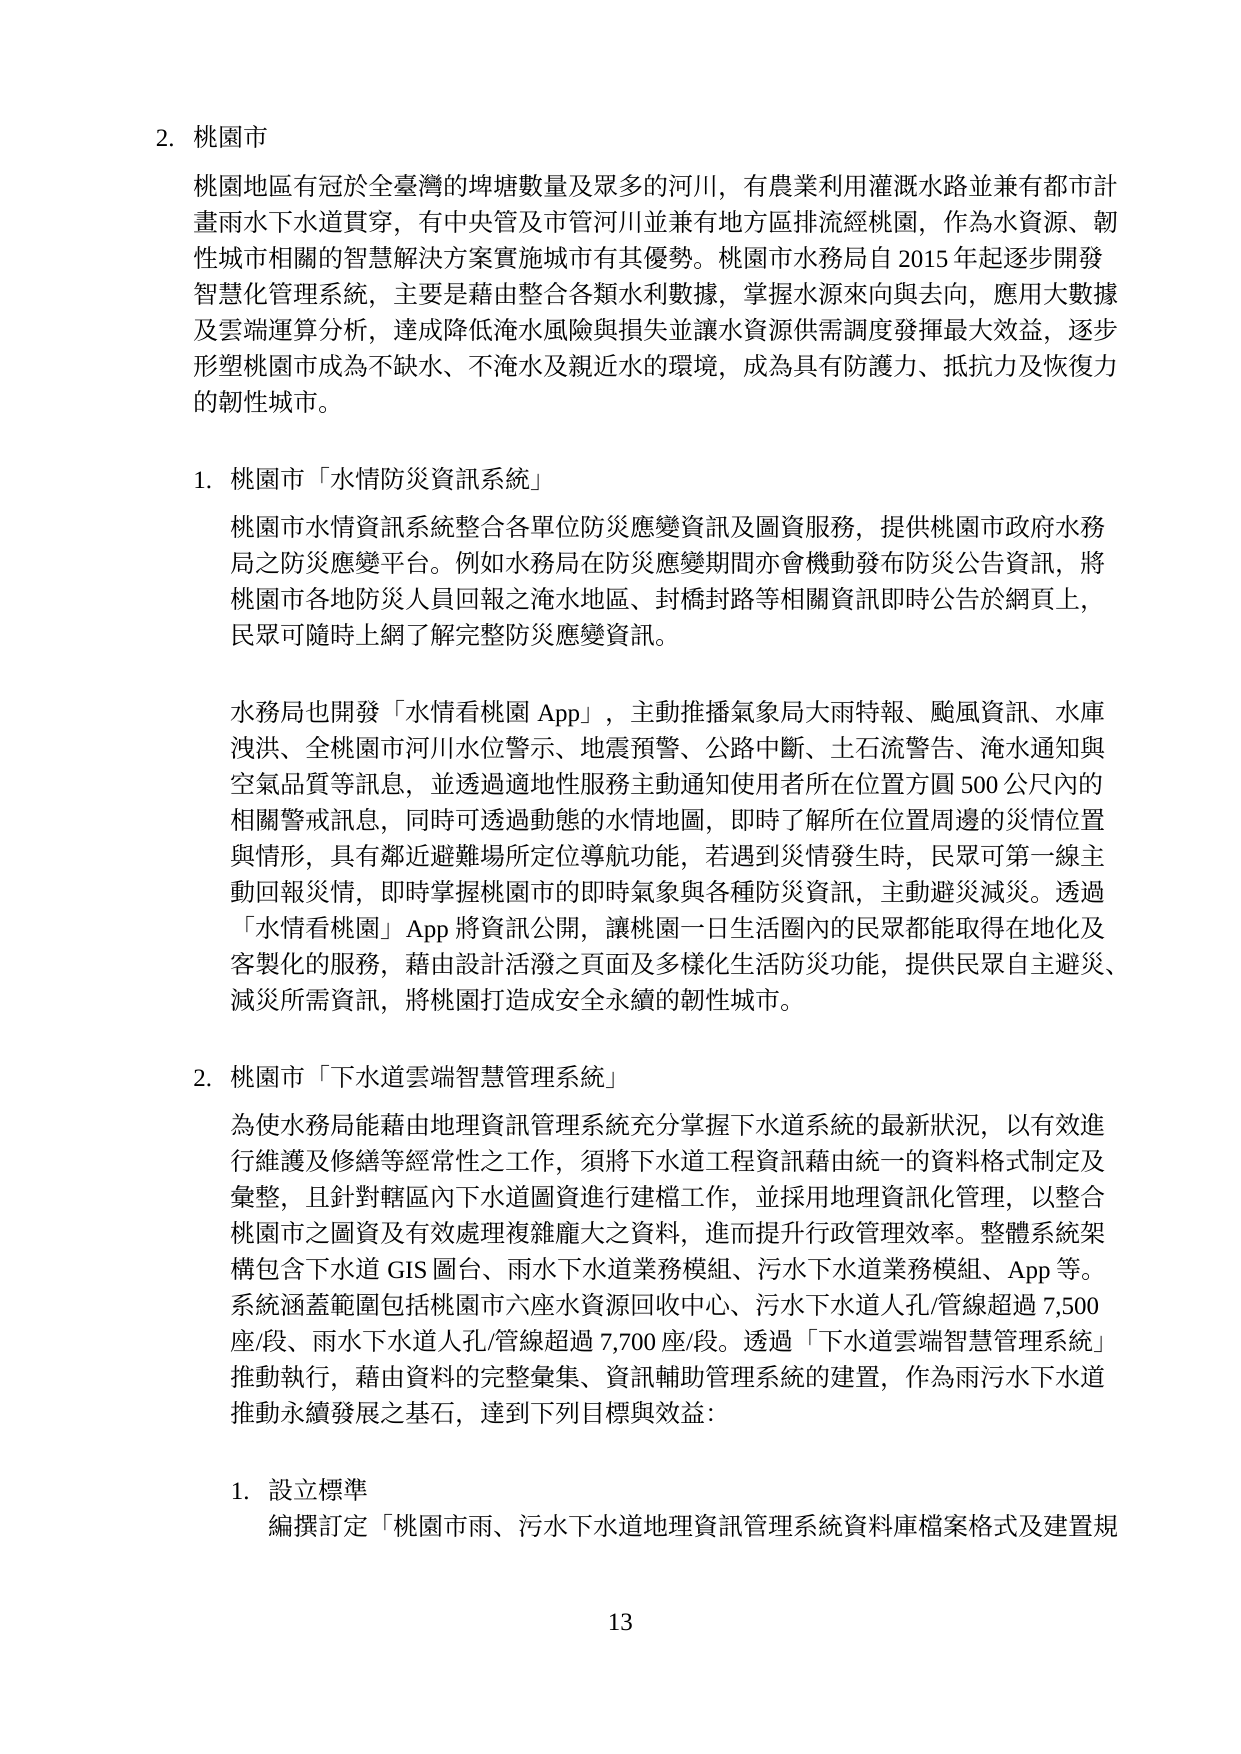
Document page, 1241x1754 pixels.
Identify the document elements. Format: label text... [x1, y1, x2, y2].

list 水務局也開發「水情看桃園 App」，主動推播氣象局大雨特報、颱風資訊、水庫洩洪、全桃園市河川水位警示、地震預警、公路中斷、土石流警告、淹水通知與空氣品質等訊息，並透過適地性服務主動通知使用者所在位置方圓500公尺內的相關警戒訊息，同時可透過動態的水情地圖，即時了解所在位置周邊的災情位置與情形，具有鄰近避難場所定位導航功能，若遇到災情發生時，民眾可第一線主動回報災情，即時掌握桃園市的即時氣象與各種防災資訊，主動避災減災。透過「水情看桃園」App 將資訊公開，讓桃園一日生活圈內的民眾都能取得在地化及客製化的服務，藉由設計活潑之頁面及多樣化生活防災功能，提供民眾自主避災、減災所需資訊，將桃園打造成安全永續的韌性城市。 [193, 693, 1122, 1045]
list 桃園市「水情防災資訊系統」 [193, 459, 1122, 495]
list 設立標準 編撰訂定「桃園市雨、污水下水道地理資訊管理系統資料庫檔案格式及建置規 [231, 1471, 1122, 1542]
list 為使水務局能藉由地理資訊管理系統充分掌握下水道系統的最新狀況，以有效進行維護及修繕等經常性之工作，須將下水道工程資訊藉由統一的資料格式制定及彙整，且針對轄區內下水道圖資進行建檔工作，並採用地理資訊化管理，以整合桃園市之圖資及有效處理複雜龐大之資料，進而提升行政管理效率。整體系統架構包含下水道 GIS圖台、雨水下水道業務模組、污水下水道業務模組、App 等。系統涵蓋範圍包括桃園市六座水資源回收中心、污水下水道人孔/管線超過7,500座/段、雨水下水道人孔/管線超過7,700座/段。透過「下水道雲端智慧管理系統」推動執行，藉由資料的完整彙集、資訊輔助管理系統的建置，作為雨污水下水道推動永續發展之基石，達到下列目標與效益： [193, 1106, 1122, 1458]
list 桃園市「下水道雲端智慧管理系統」 [193, 1057, 1122, 1093]
list 桃園市水情資訊系統整合各單位防災應變資訊及圖資服務，提供桃園市政府水務局之防災應變平台。例如水務局在防災應變期間亦會機動發布防災公告資訊，將桃園市各地防災人員回報之淹水地區、封橋封路等相關資訊即時公告於網頁上，民眾可隨時上網了解完整防災應變資訊。 [193, 508, 1122, 680]
list 桃園市 [156, 118, 1122, 154]
list 桃園地區有冠於全臺灣的埤塘數量及眾多的河川，有農業利用灌溉水路並兼有都市計畫雨水下水道貫穿，有中央管及市管河川並兼有地方區排流經桃園，作為水資源、韌性城市相關的智慧解決方案實施城市有其優勢。桃園市水務局自2015年起逐步開發智慧化管理系統，主要是藉由整合各類水利數據，掌握水源來向與去向，應用大數據及雲端運算分析，達成降低淹水風險與損失並讓水資源供需調度發揮最大效益，逐步形塑桃園市成為不缺水、不淹水及親近水的環境，成為具有防護力、抵抗力及恢復力的韌性城市。 [156, 167, 1122, 447]
